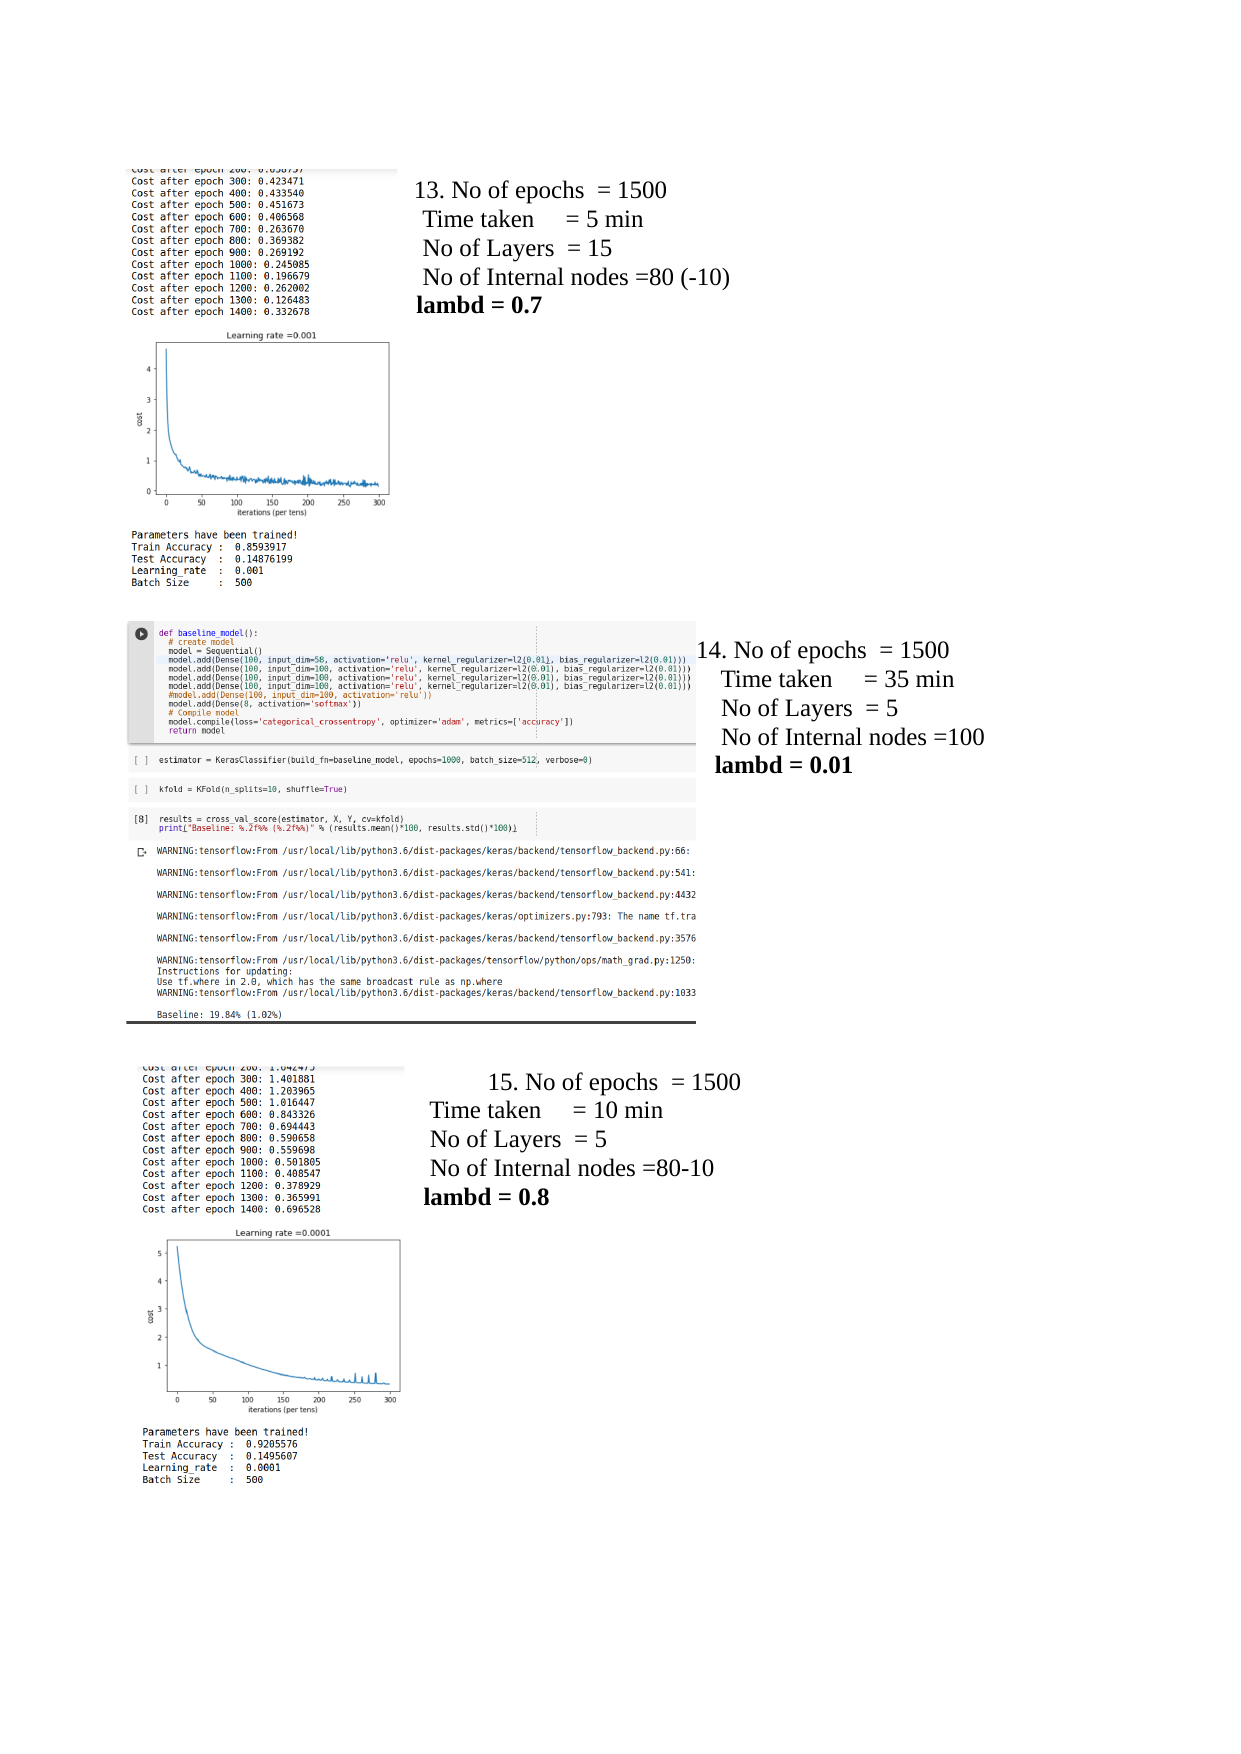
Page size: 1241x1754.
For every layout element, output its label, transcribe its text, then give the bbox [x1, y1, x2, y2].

picture [126, 621, 339, 1024]
text lambd = 0.8 [262, 1182, 1122, 1211]
picture [137, 1064, 262, 1487]
text Time taken = 5 min [254, 204, 1122, 233]
text No of Internal nodes =80 (-10) [254, 262, 1122, 291]
text 14. No of epochs = 1500 [339, 636, 1122, 664]
text [118, 1182, 137, 1211]
text No of Layers = 5 [339, 693, 1122, 722]
text 13. No of epochs = 1500 [254, 176, 1122, 204]
text [118, 1124, 137, 1153]
text No of Internal nodes =80-10 [262, 1153, 1122, 1182]
text lambd = 0.01 [339, 751, 1122, 779]
text No of Layers = 5 [262, 1124, 1122, 1153]
picture [125, 166, 254, 590]
text [118, 1153, 137, 1182]
text No of Layers = 15 [254, 233, 1122, 262]
text [118, 1067, 137, 1096]
text Time taken = 10 min [262, 1096, 1122, 1124]
text lambd = 0.7 [254, 291, 1122, 319]
text 15. No of epochs = 1500 [262, 1067, 1122, 1096]
text No of Internal nodes =100 [339, 722, 1122, 751]
text [118, 1096, 137, 1124]
text Time taken = 35 min [339, 664, 1122, 693]
